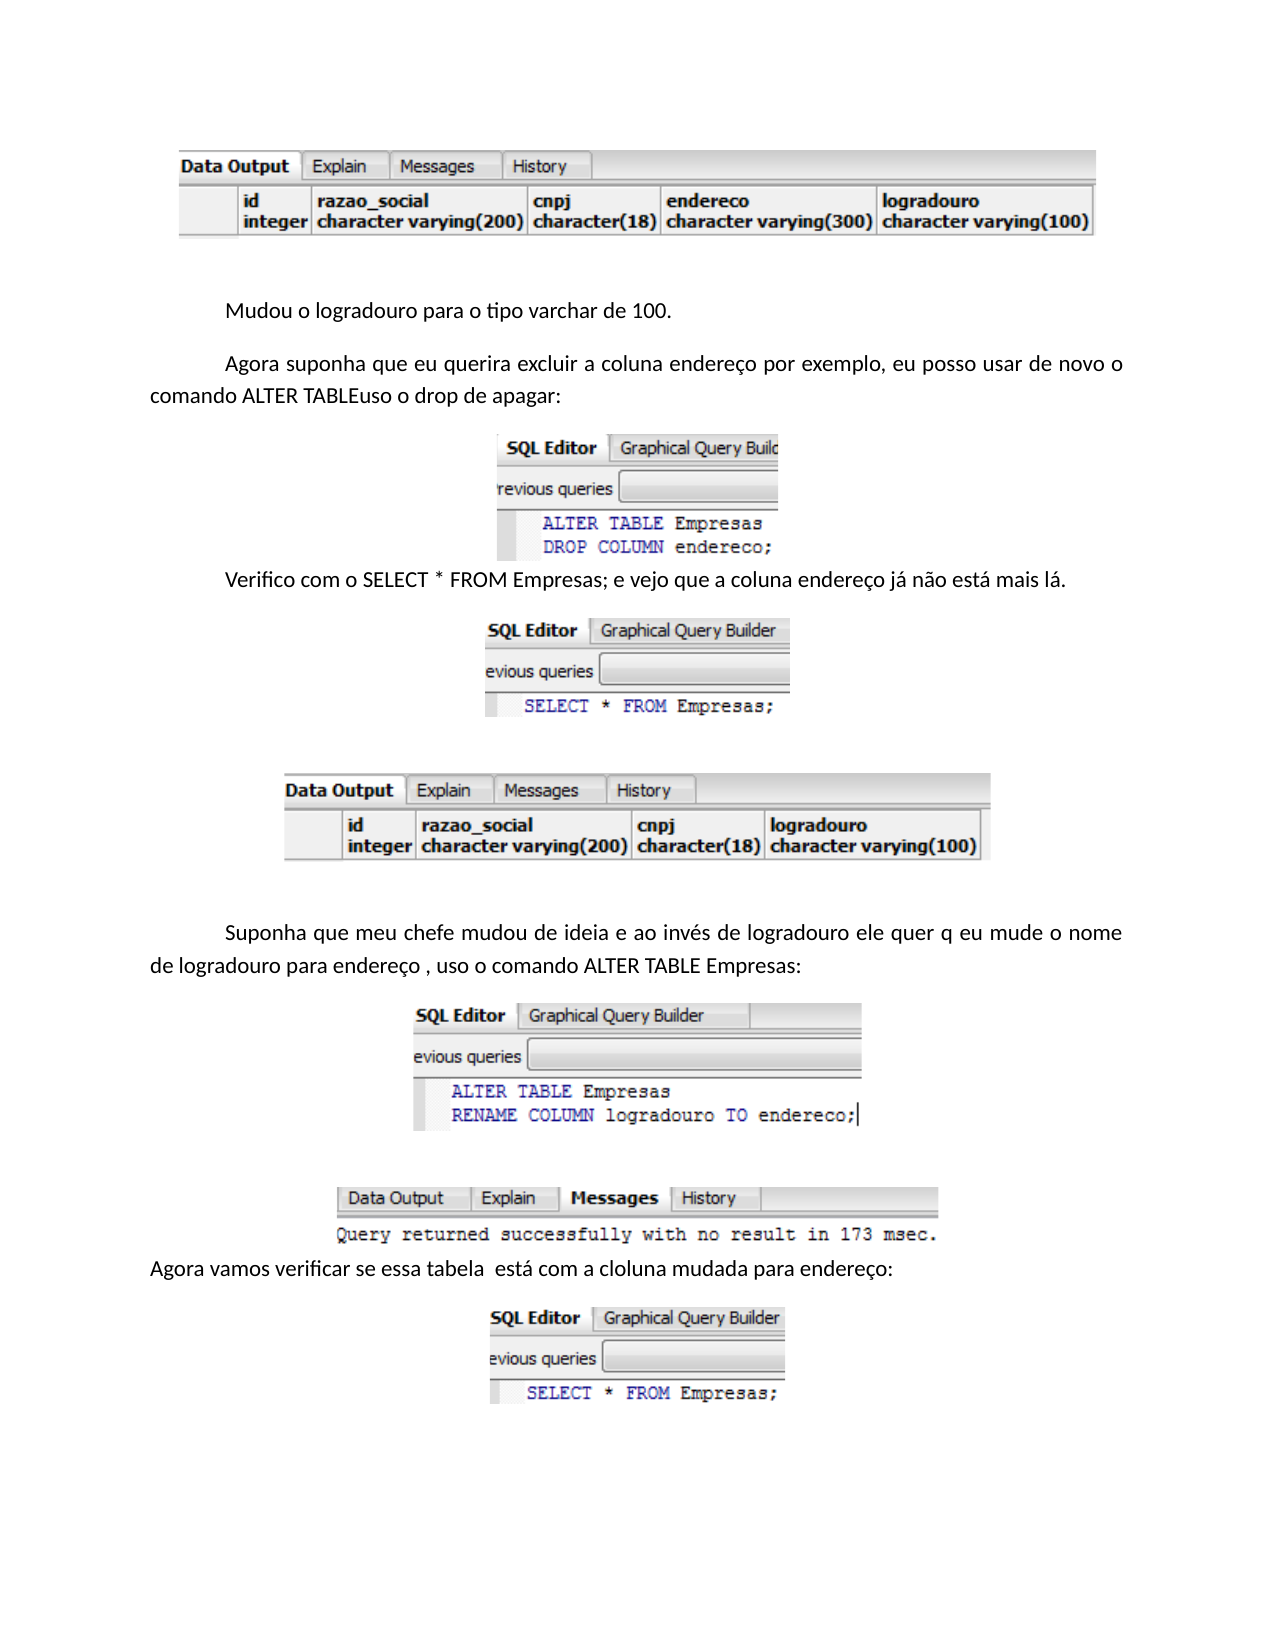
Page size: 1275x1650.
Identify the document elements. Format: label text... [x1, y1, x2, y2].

picture [336, 1187, 939, 1250]
picture [485, 618, 790, 717]
text Suponha que meu chefe mudou de ideia e ao invés de logradouro ele quer q eu mude o nome de logradouro para endereço , uso o comando ALTER TABLE Empresas: [150, 918, 1125, 979]
picture [284, 773, 991, 862]
text Mudou o logradouro para o tipo varchar de 100. [150, 296, 1125, 324]
picture [496, 434, 779, 561]
picture [178, 150, 1097, 239]
picture [489, 1307, 786, 1404]
text Agora vamos verificar se essa tabela está com a cloluna mudada para endereço: [150, 1187, 1125, 1282]
text Verifico com o SELECT * FROM Empresas; e vejo que a coluna endereço já não está mais lá. [150, 434, 1125, 593]
picture [413, 1003, 862, 1131]
text Agora suponha que eu querira excluir a coluna endereço por exemplo, eu posso usar de novo o comando ALTER TABLEuso o drop de apagar: [150, 349, 1125, 409]
